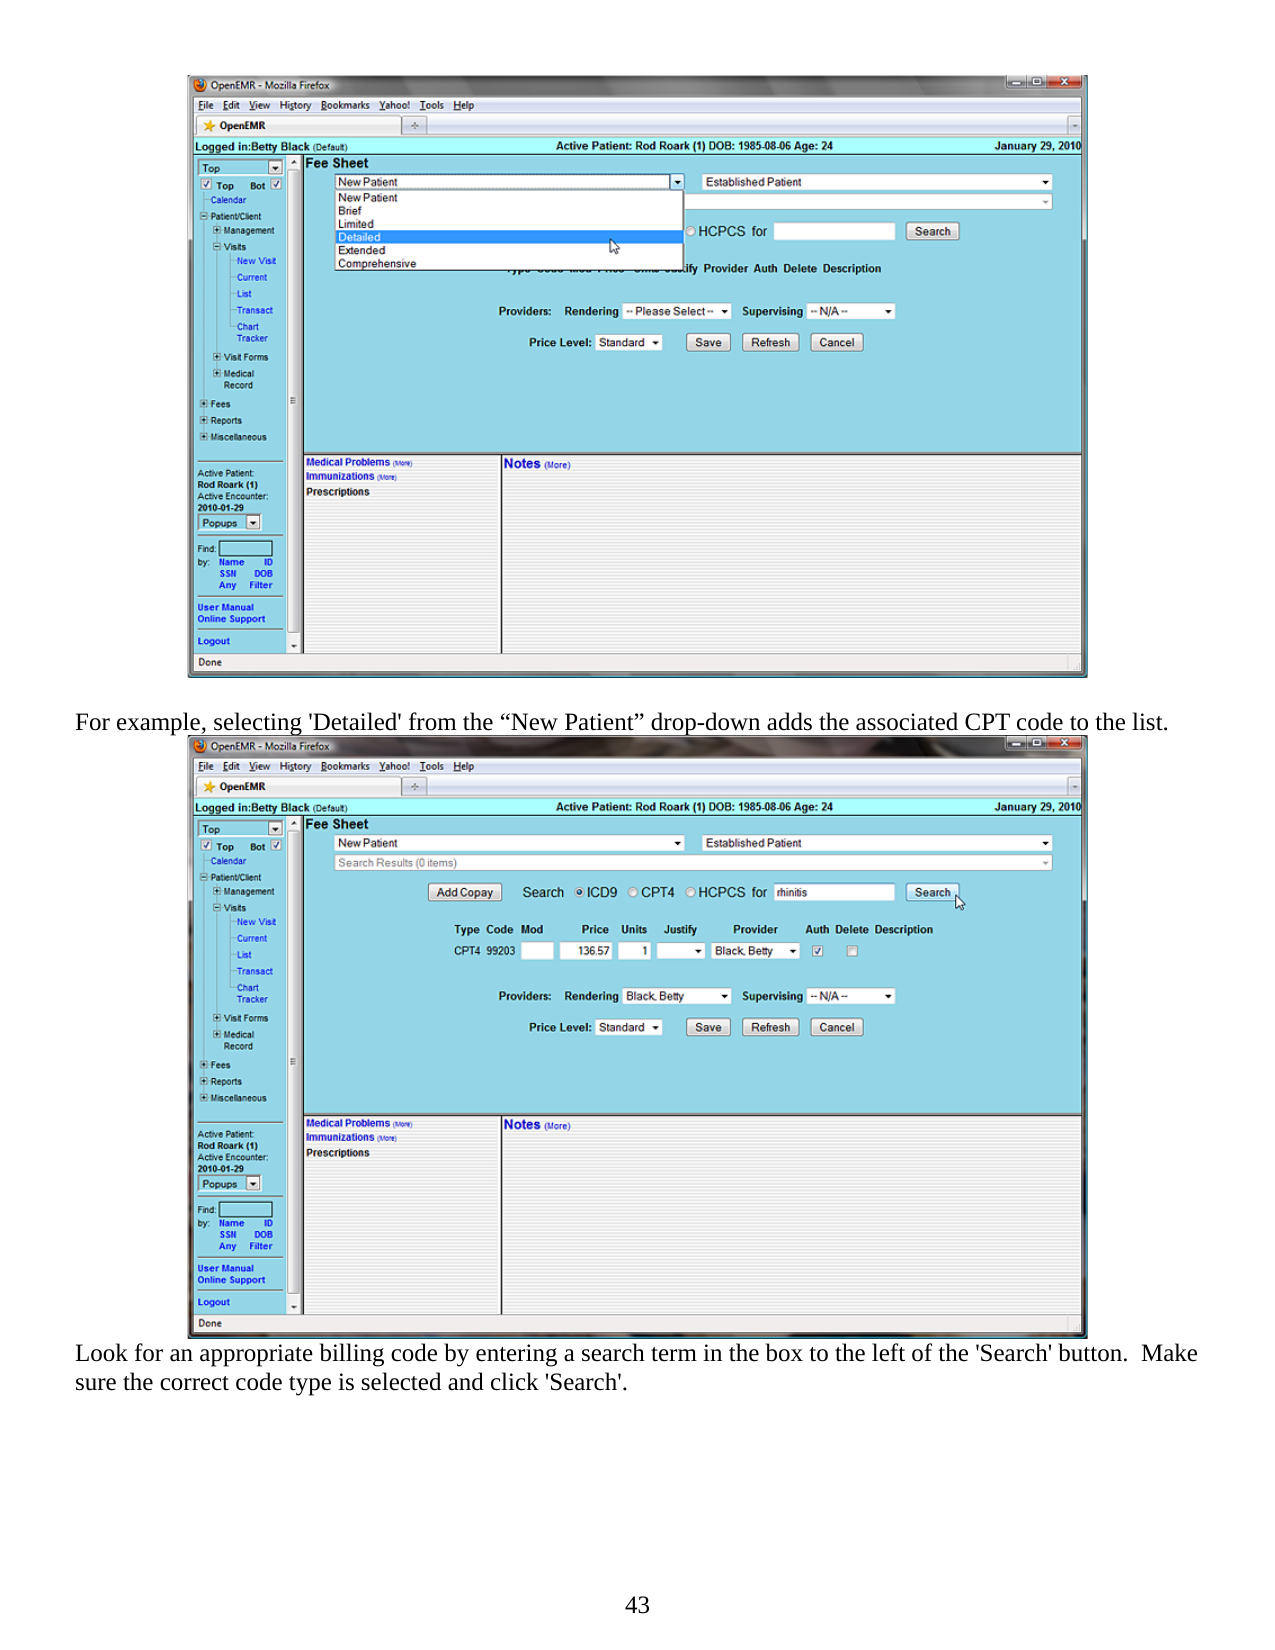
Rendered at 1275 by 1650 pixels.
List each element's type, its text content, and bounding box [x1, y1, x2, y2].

text For example, selecting 'Detailed' from the “New Patient” drop-down adds the associated CPT code to the list. [75, 707, 1200, 736]
picture [187, 735, 1088, 1339]
text Look for an appropriate billing code by entering a search term in the box to the left of the 'Search' button. Make sure the correct code type is selected and click 'Search'. [75, 1047, 1200, 1396]
picture [187, 75, 1088, 678]
